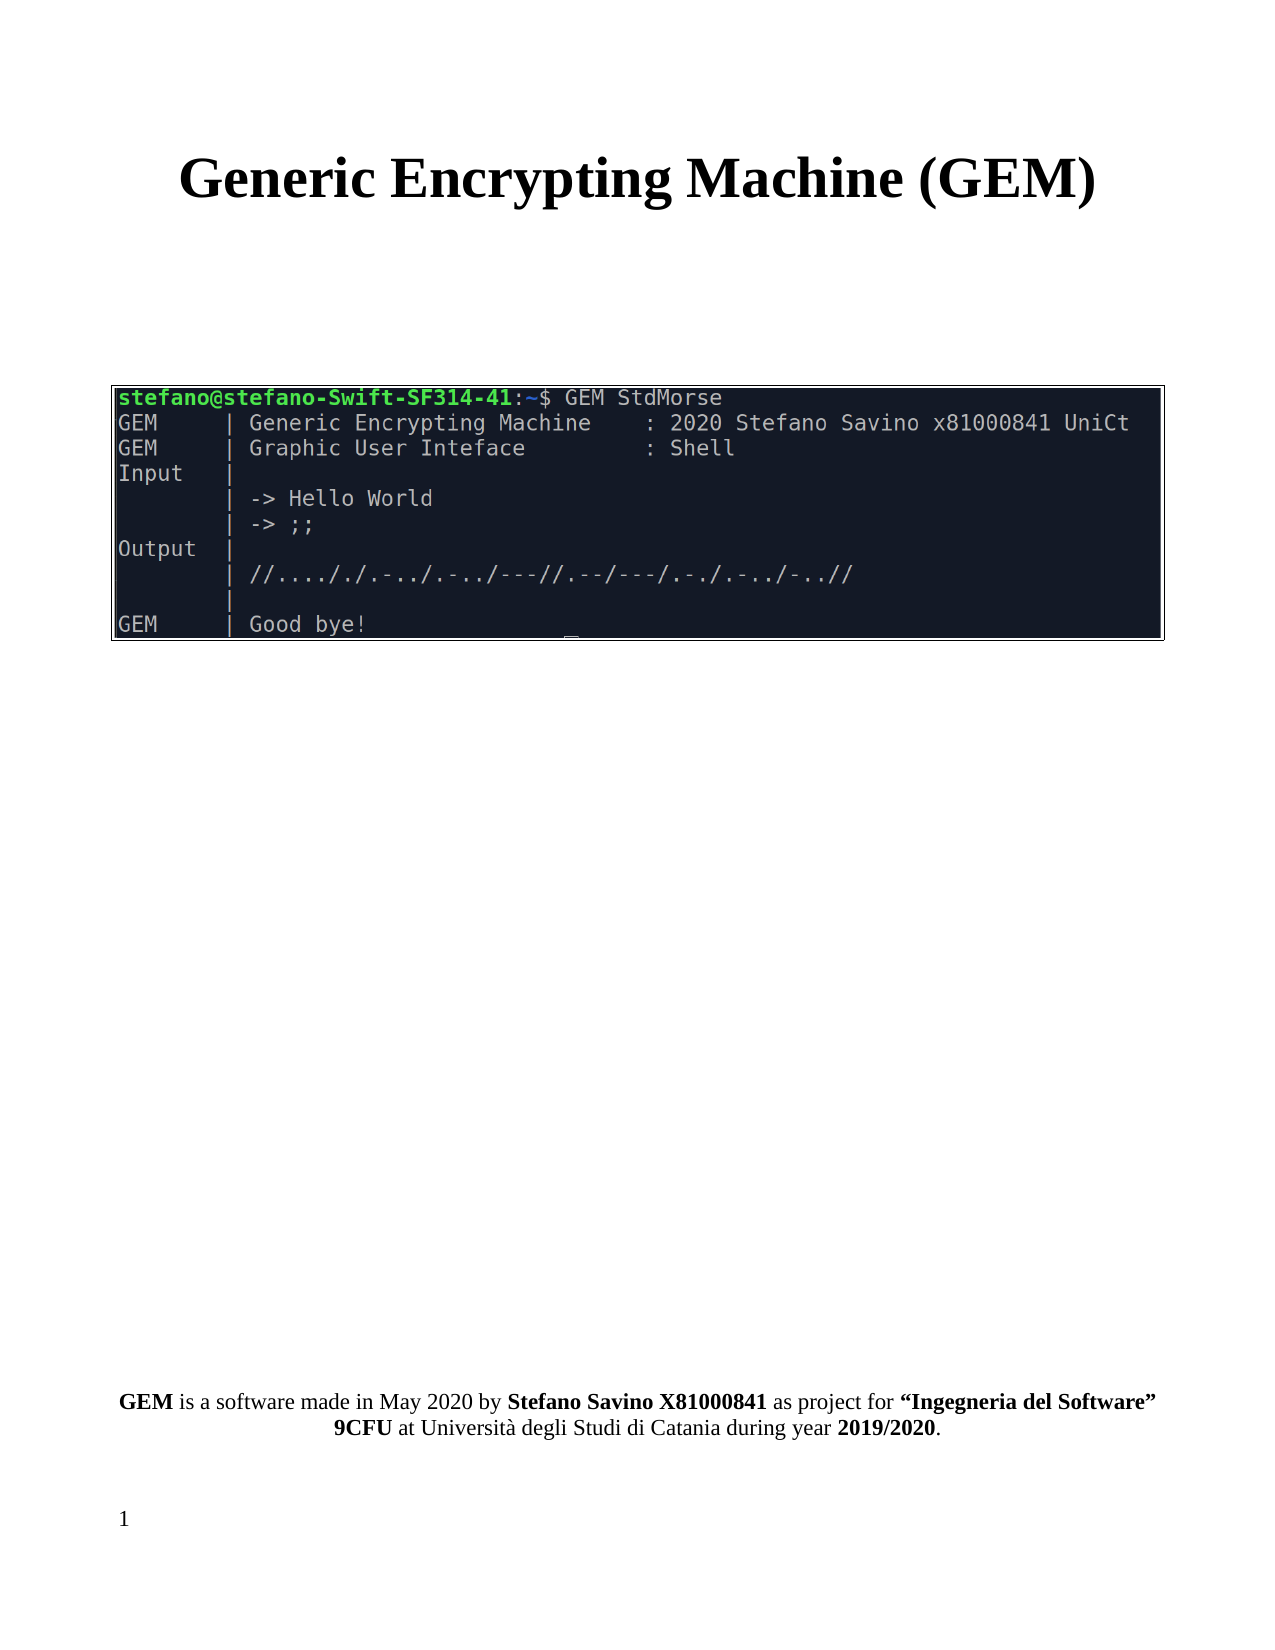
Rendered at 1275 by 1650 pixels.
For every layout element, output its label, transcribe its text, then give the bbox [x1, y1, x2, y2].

subtitle GEM is a software made in May 2020 by Stefano Savino X81000841 as project for “Ingegneria del Software” 9CFU at Università degli Studi di Catania during year 2019/2020. [118, 1388, 1157, 1441]
title Generic Encrypting Machine (GEM) [118, 143, 1157, 210]
picture [1123, 388, 1161, 507]
